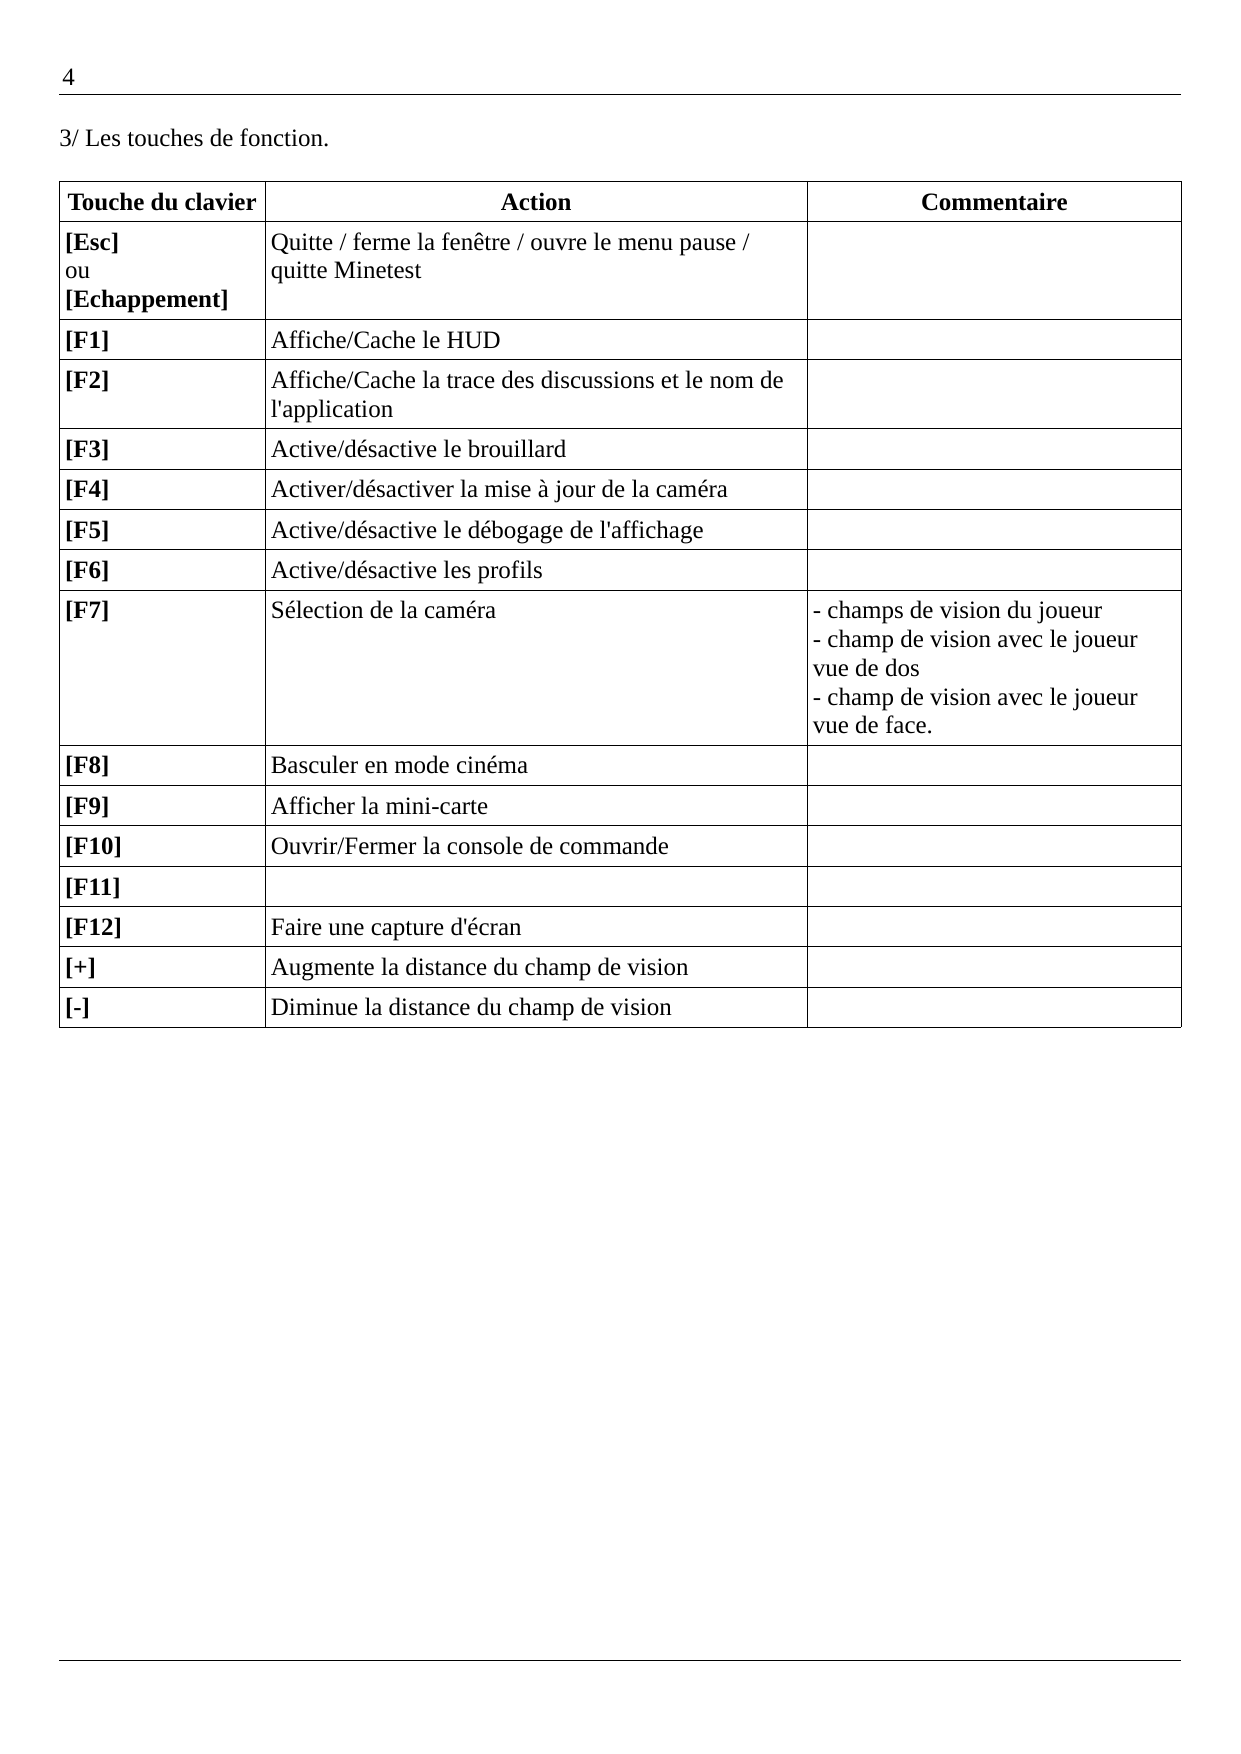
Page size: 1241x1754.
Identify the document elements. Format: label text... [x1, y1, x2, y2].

table_cell Active/désactive le brouillard [266, 429, 807, 468]
table_cell [F2] [60, 360, 265, 428]
table_cell - champs de vision du joueur - champ de vision avec le joueur vue de dos - champ de vision avec le joueur vue de face. [808, 591, 1181, 745]
table_cell Active/désactive le débogage de l'affichage [266, 510, 807, 549]
table_header Commentaire [808, 182, 1181, 221]
table_cell Faire une capture d'écran [266, 907, 807, 946]
table_cell [+] [60, 947, 265, 987]
table_cell Ouvrir/Fermer la console de commande [266, 826, 807, 866]
text 3/ Les touches de fonction. [59, 123, 1181, 152]
table_cell [808, 320, 1181, 359]
table_cell [F5] [60, 510, 265, 549]
table_cell [808, 988, 1181, 1027]
table_cell Affiche/Cache la trace des discussions et le nom de l'application [266, 360, 807, 428]
table_cell Afficher la mini-carte [266, 786, 807, 825]
table_header Touche du clavier [60, 182, 265, 221]
table_cell [266, 867, 807, 906]
table_cell [F12] [60, 907, 265, 946]
table_cell Activer/désactiver la mise à jour de la caméra [266, 470, 807, 509]
table_cell Basculer en mode cinéma [266, 746, 807, 785]
table_cell [F8] [60, 746, 265, 785]
table_cell Augmente la distance du champ de vision [266, 947, 807, 987]
table_cell [808, 470, 1181, 509]
table_cell [F1] [60, 320, 265, 359]
table_cell [808, 429, 1181, 468]
table_cell [F10] [60, 826, 265, 866]
table_cell [808, 907, 1181, 946]
table_cell [808, 826, 1181, 866]
table_cell [F11] [60, 867, 265, 906]
table_cell [F4] [60, 470, 265, 509]
table_cell [F3] [60, 429, 265, 468]
table_cell Diminue la distance du champ de vision [266, 988, 807, 1027]
table_cell [F6] [60, 550, 265, 589]
table_cell Affiche/Cache le HUD [266, 320, 807, 359]
table_cell Active/désactive les profils [266, 550, 807, 589]
table_cell [-] [60, 988, 265, 1027]
table_cell [F7] [60, 591, 265, 745]
table_cell [808, 222, 1181, 319]
table_cell [808, 510, 1181, 549]
table_cell [808, 360, 1181, 428]
table_header Action [266, 182, 807, 221]
table_cell [808, 746, 1181, 785]
table_cell Quitte / ferme la fenêtre / ouvre le menu pause / quitte Minetest [266, 222, 807, 319]
table_cell [808, 786, 1181, 825]
table_cell [Esc] ou [Echappement] [60, 222, 265, 319]
table_cell [808, 947, 1181, 987]
table_cell Sélection de la caméra [266, 591, 807, 745]
table_cell [F9] [60, 786, 265, 825]
table_cell [808, 867, 1181, 906]
table_cell [808, 550, 1181, 589]
